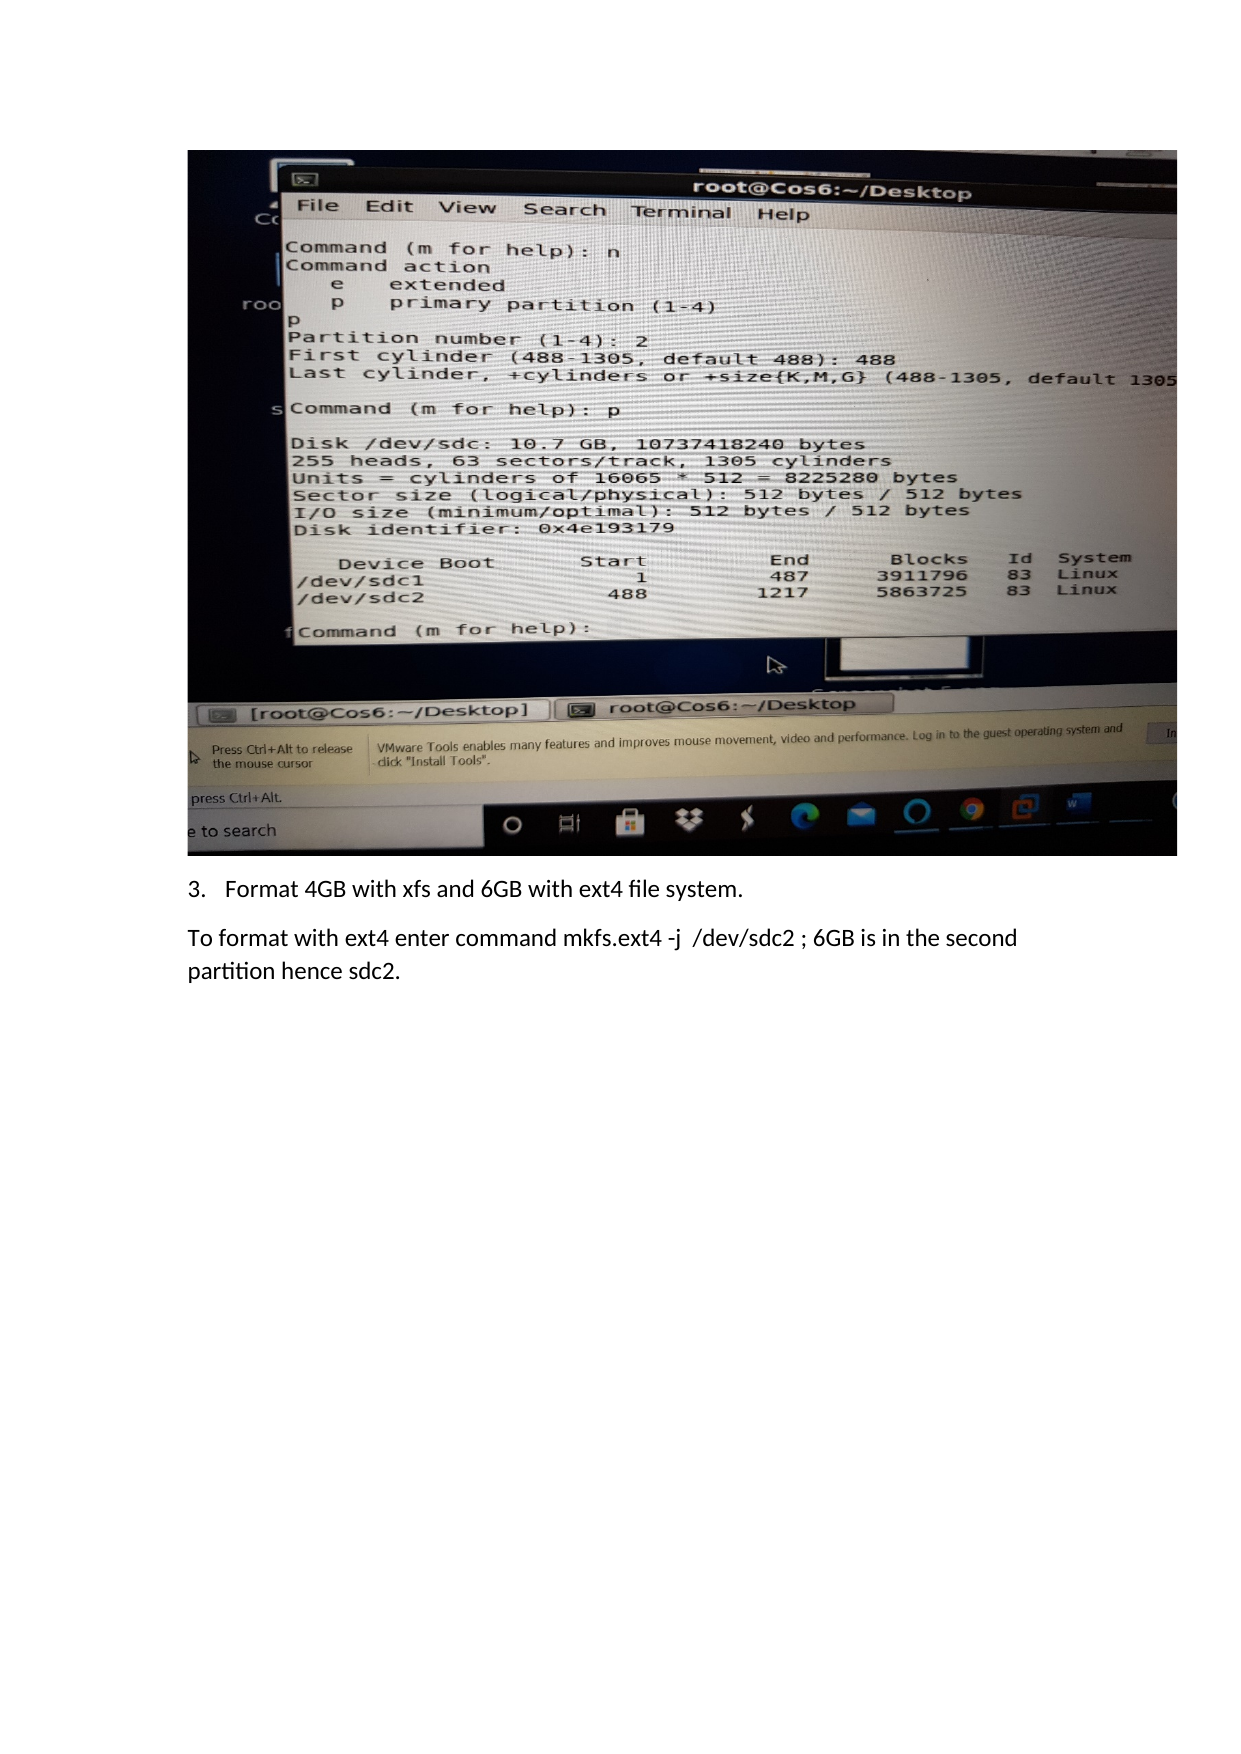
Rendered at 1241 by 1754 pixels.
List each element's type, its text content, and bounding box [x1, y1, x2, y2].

text To format with ext4 enter command mkfs.ext4 -j /dev/sdc2 ; 6GB is in the second partition hence sdc2. [187, 922, 1090, 985]
list Format 4GB with xfs and 6GB with ext4 file system. [187, 873, 1090, 904]
